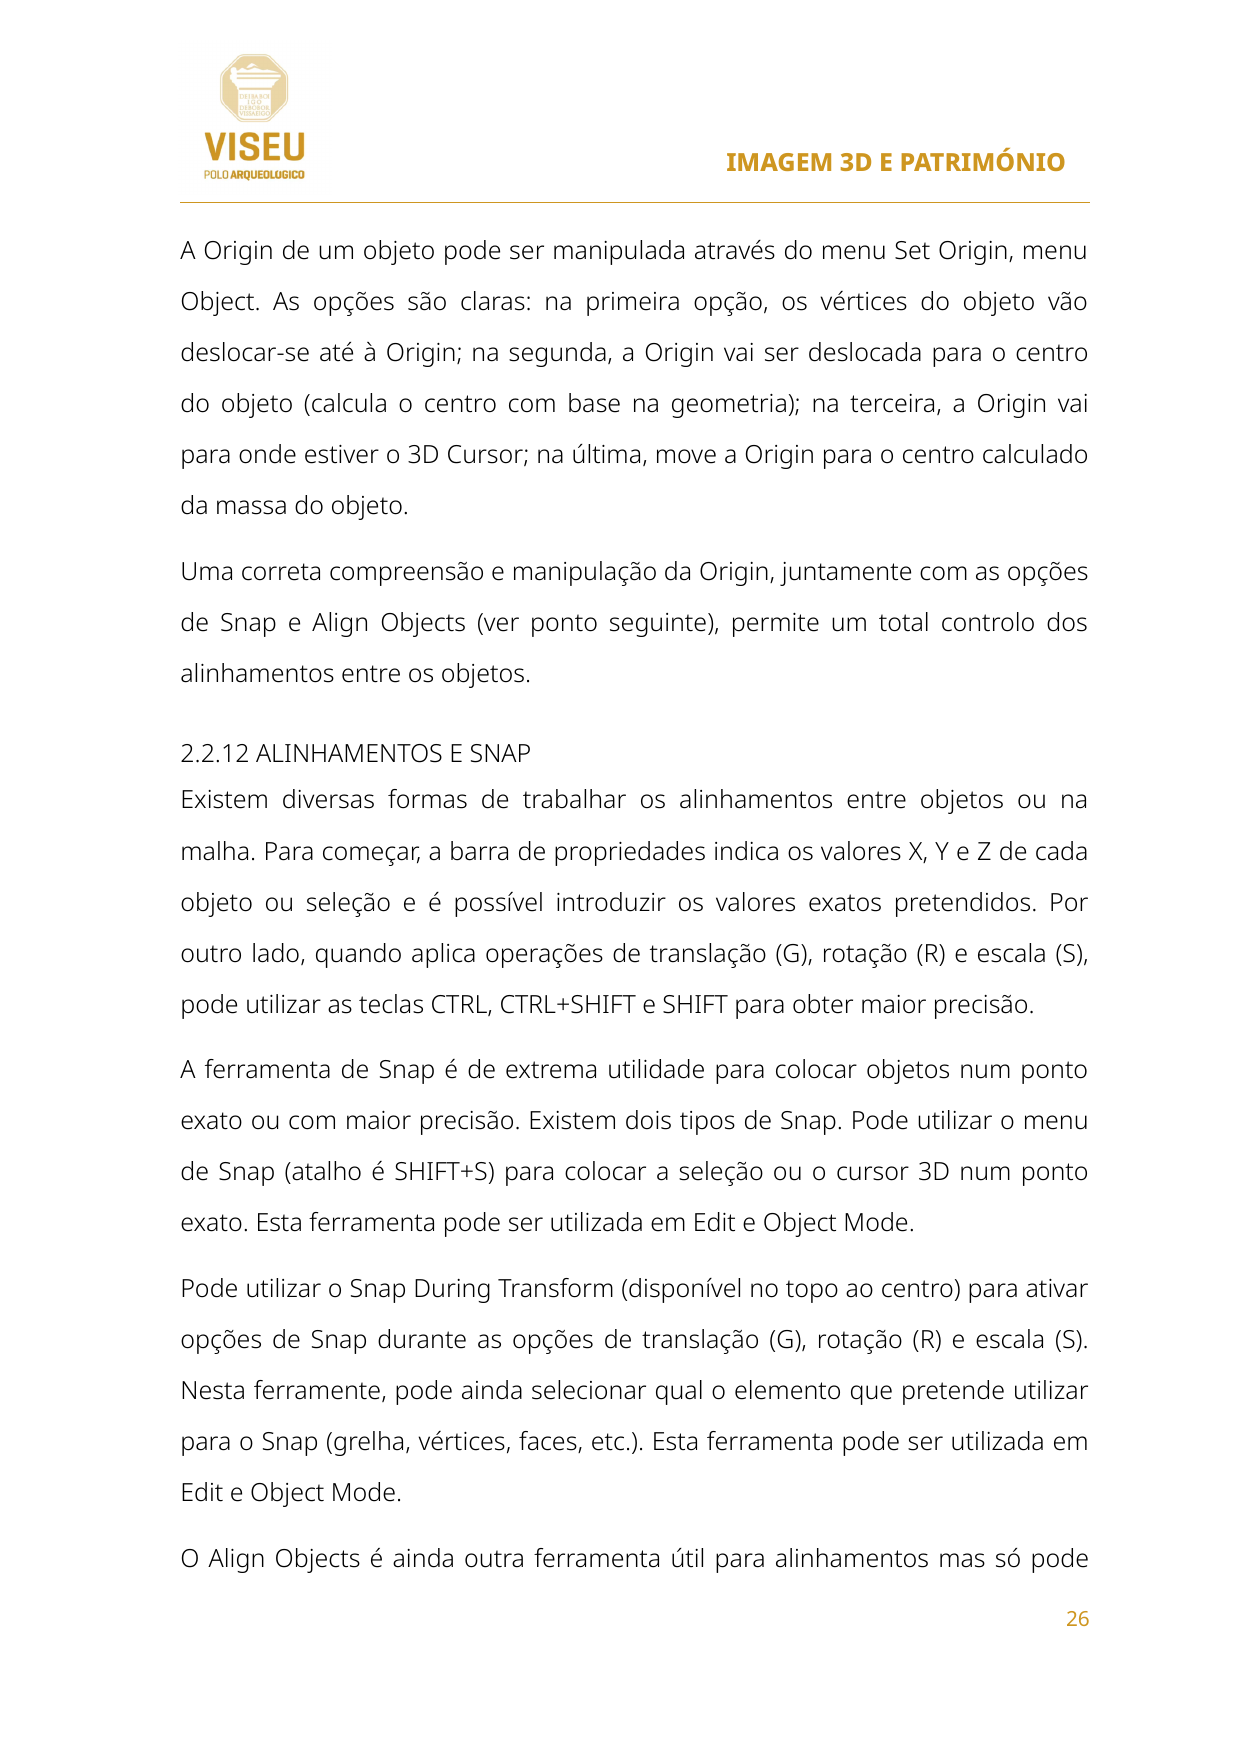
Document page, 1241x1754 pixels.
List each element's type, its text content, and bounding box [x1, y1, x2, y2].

text O Align Objects é ainda outra ferramenta útil para alinhamentos mas só pode [180, 1540, 1090, 1574]
text A ferramenta de Snap é de extrema utilidade para colocar objetos num ponto exato ou com maior precisão. Existem dois tipos de Snap. Pode utilizar o menu de Snap (atalho é SHIFT+S) para colocar a seleção ou o cursor 3D num ponto exato. Esta ferramenta pode ser utilizada em Edit e Object Mode. [180, 1052, 1090, 1239]
text Pode utilizar o Snap During Transform (disponível no topo ao centro) para ativar opções de Snap durante as opções de translação (G), rotação (R) e escala (S). Nesta ferramente, pode ainda selecionar qual o elemento que pretende utilizar para o Snap (grelha, vértices, faces, etc.). Esta ferramenta pode ser utilizada em Edit e Object Mode. [180, 1271, 1090, 1509]
text A Origin de um objeto pode ser manipulada através do menu Set Origin, menu Object. As opções são claras: na primeira opção, os vértices do objeto vão deslocar-se até à Origin; na segunda, a Origin vai ser deslocada para o centro do objeto (calcula o centro com base na geometria); na terceira, a Origin vai para onde estiver o 3D Cursor; na última, move a Origin para o centro calculado da massa do objeto. [180, 232, 1090, 522]
text Existem diversas formas de trabalhar os alinhamentos entre objetos ou na malha. Para começar, a barra de propriedades indica os valores X, Y e Z de cada objeto ou seleção e é possível introduzir os valores exatos pretendidos. Por outro lado, quando aplica operações de translação (G), rotação (R) e escala (S), pode utilizar as teclas CTRL, CTRL+SHIFT e SHIFT para obter maior precisão. [180, 782, 1090, 1020]
subtitle 2.2.12 Alinhamentos e Snap [180, 736, 1090, 769]
text Uma correta compreensão e manipulação da Origin, juntamente com as opções de Snap e Align Objects (ver ponto seguinte), permite um total controlo dos alinhamentos entre os objetos. [180, 553, 1090, 689]
